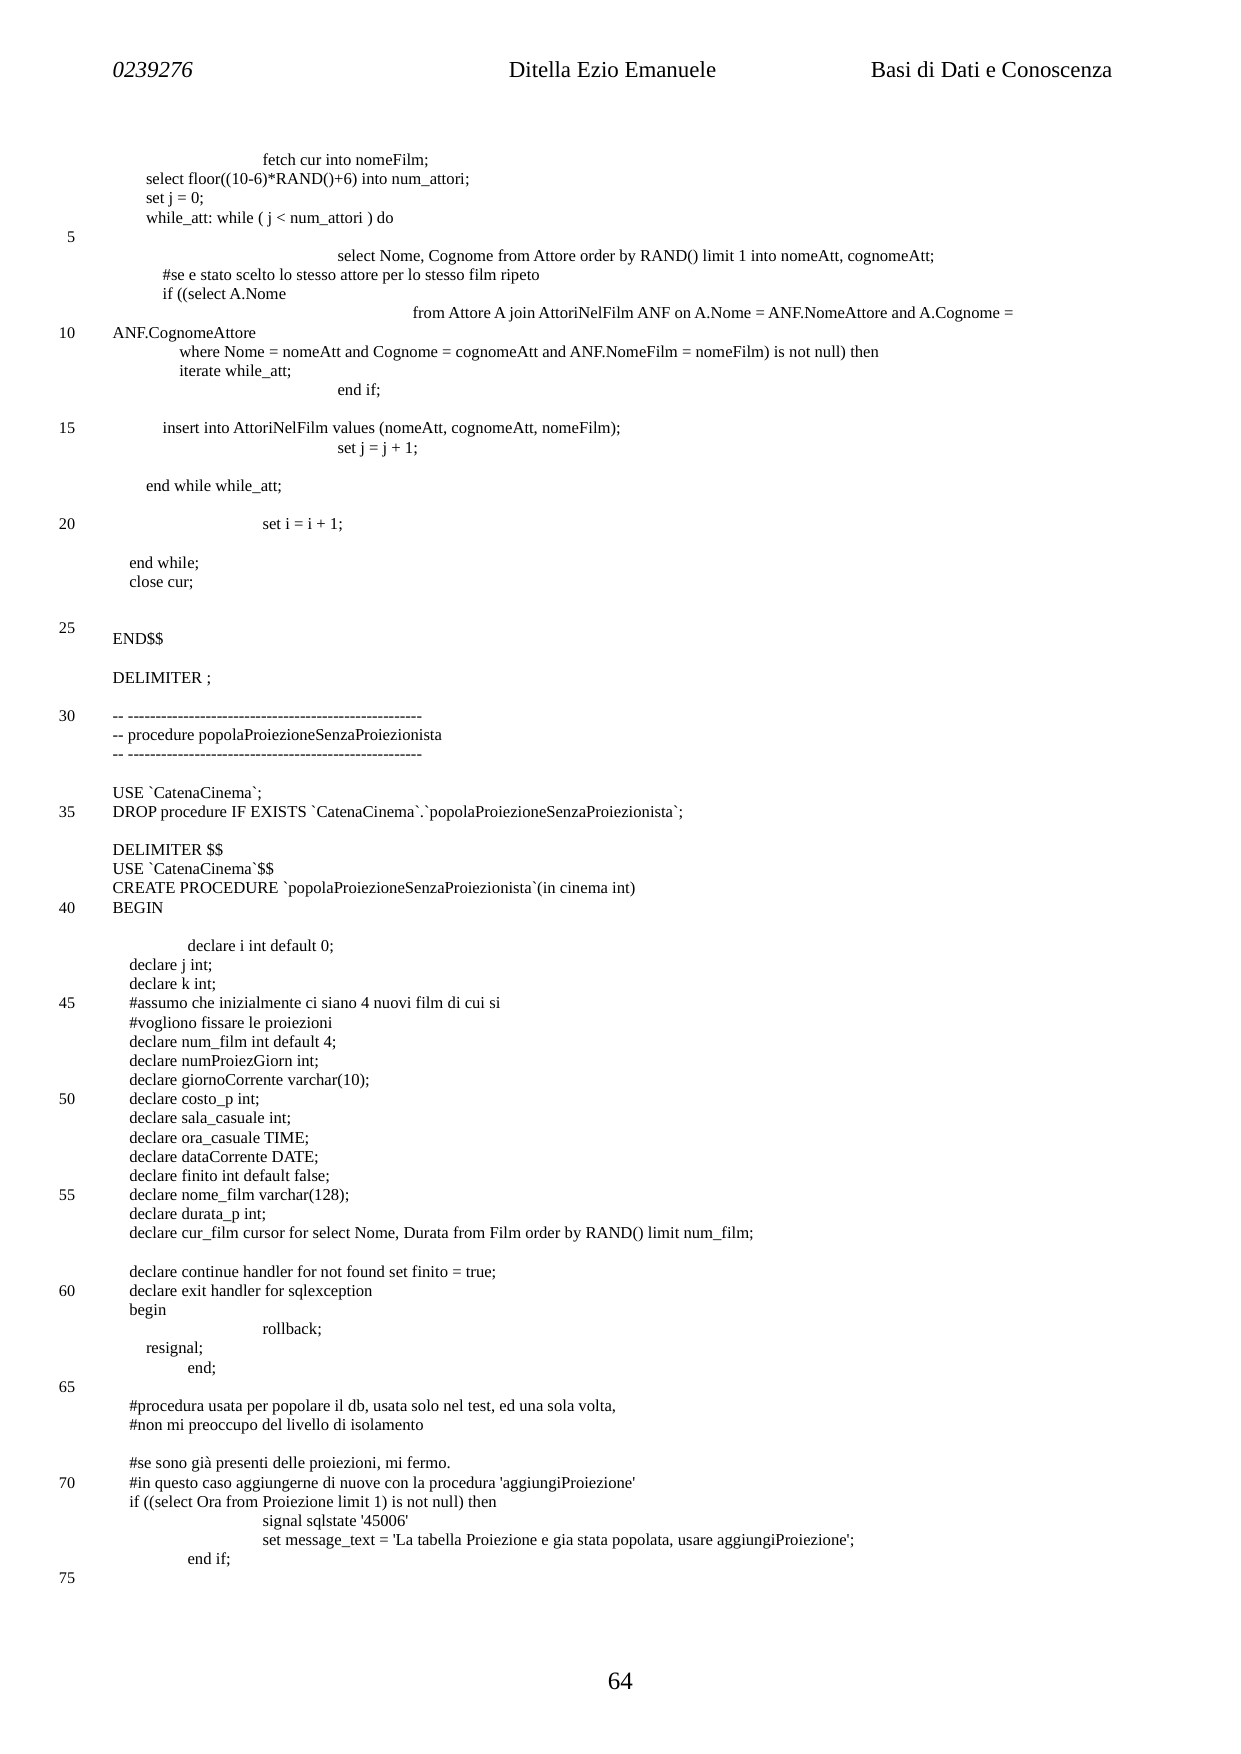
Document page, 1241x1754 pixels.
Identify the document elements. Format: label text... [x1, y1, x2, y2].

text #se e stato scelto lo stesso attore per lo stesso film ripeto [112, 265, 1128, 284]
text declare finito int default false; [112, 1166, 1128, 1185]
text insert into AttoriNelFilm values (nomeAtt, cognomeAtt, nomeFilm); [112, 418, 1128, 437]
text select floor((10-6)*RAND()+6) into num_attori; [112, 169, 1128, 188]
text rollback; [112, 1319, 1128, 1338]
text declare i int default 0; [112, 936, 1128, 955]
text end if; [112, 380, 1128, 399]
text close cur; [112, 572, 1128, 591]
text declare costo_p int; [112, 1089, 1128, 1108]
text iterate while_att; [112, 361, 1128, 380]
text while_att: while ( j < num_attori ) do [112, 207, 1128, 227]
text #vogliono fissare le proiezioni [112, 1012, 1128, 1032]
text where Nome = nomeAtt and Cognome = cognomeAtt and ANF.NomeFilm = nomeFilm) is not null) then [112, 342, 1128, 361]
text declare num_film int default 4; [112, 1032, 1128, 1051]
text declare ora_casuale TIME; [112, 1127, 1128, 1147]
text #assumo che inizialmente ci siano 4 nuovi film di cui si [112, 993, 1128, 1012]
text begin [112, 1300, 1128, 1319]
text -- ----------------------------------------------------- [112, 706, 1128, 725]
text declare nome_film varchar(128); [112, 1185, 1128, 1204]
text #non mi preoccupo del livello di isolamento [112, 1415, 1128, 1434]
text declare k int; [112, 974, 1128, 993]
text set message_text = 'La tabella Proiezione e gia stata popolata, usare aggiungiProiezione'; [112, 1530, 1128, 1549]
text declare j int; [112, 955, 1128, 974]
text declare continue handler for not found set finito = true; [112, 1262, 1128, 1281]
text select Nome, Cognome from Attore order by RAND() limit 1 into nomeAtt, cognomeAtt; [112, 246, 1128, 265]
text end if; [112, 1549, 1128, 1568]
text declare exit handler for sqlexception [112, 1281, 1128, 1300]
text resignal; [112, 1338, 1128, 1357]
text set j = 0; [112, 188, 1128, 207]
text -- procedure popolaProiezioneSenzaProiezionista [112, 725, 1128, 744]
text set j = j + 1; [112, 437, 1128, 457]
text fetch cur into nomeFilm; [112, 150, 1128, 169]
text set i = i + 1; [112, 514, 1128, 533]
text end while; [112, 552, 1128, 572]
text #procedura usata per popolare il db, usata solo nel test, ed una sola volta, [112, 1396, 1128, 1415]
text END$$ [112, 629, 1128, 648]
text if ((select Ora from Proiezione limit 1) is not null) then [112, 1492, 1128, 1511]
text #in questo caso aggiungerne di nuove con la procedura 'aggiungiProiezione' [112, 1472, 1128, 1492]
text declare dataCorrente DATE; [112, 1147, 1128, 1166]
text declare durata_p int; [112, 1204, 1128, 1223]
text declare sala_casuale int; [112, 1108, 1128, 1127]
text USE `CatenaCinema`; [112, 782, 1128, 802]
text #se sono già presenti delle proiezioni, mi fermo. [112, 1453, 1128, 1472]
text end while while_att; [112, 476, 1128, 495]
text from Attore A join AttoriNelFilm ANF on A.Nome = ANF.NomeAttore and A.Cognome = ANF.CognomeAttore [112, 303, 1128, 342]
text BEGIN [112, 897, 1128, 917]
text -- ----------------------------------------------------- [112, 744, 1128, 763]
text declare cur_film cursor for select Nome, Durata from Film order by RAND() limit num_film; [112, 1223, 1128, 1242]
text DELIMITER $$ [112, 840, 1128, 859]
text signal sqlstate '45006' [112, 1511, 1128, 1530]
text USE `CatenaCinema`$$ [112, 859, 1128, 878]
text end; [112, 1357, 1128, 1377]
text if ((select A.Nome [112, 284, 1128, 303]
text DELIMITER ; [112, 667, 1128, 687]
text declare numProiezGiorn int; [112, 1051, 1128, 1070]
text CREATE PROCEDURE `popolaProiezioneSenzaProiezionista`(in cinema int) [112, 878, 1128, 897]
text declare giornoCorrente varchar(10); [112, 1070, 1128, 1089]
text DROP procedure IF EXISTS `CatenaCinema`.`popolaProiezioneSenzaProiezionista`; [112, 802, 1128, 821]
